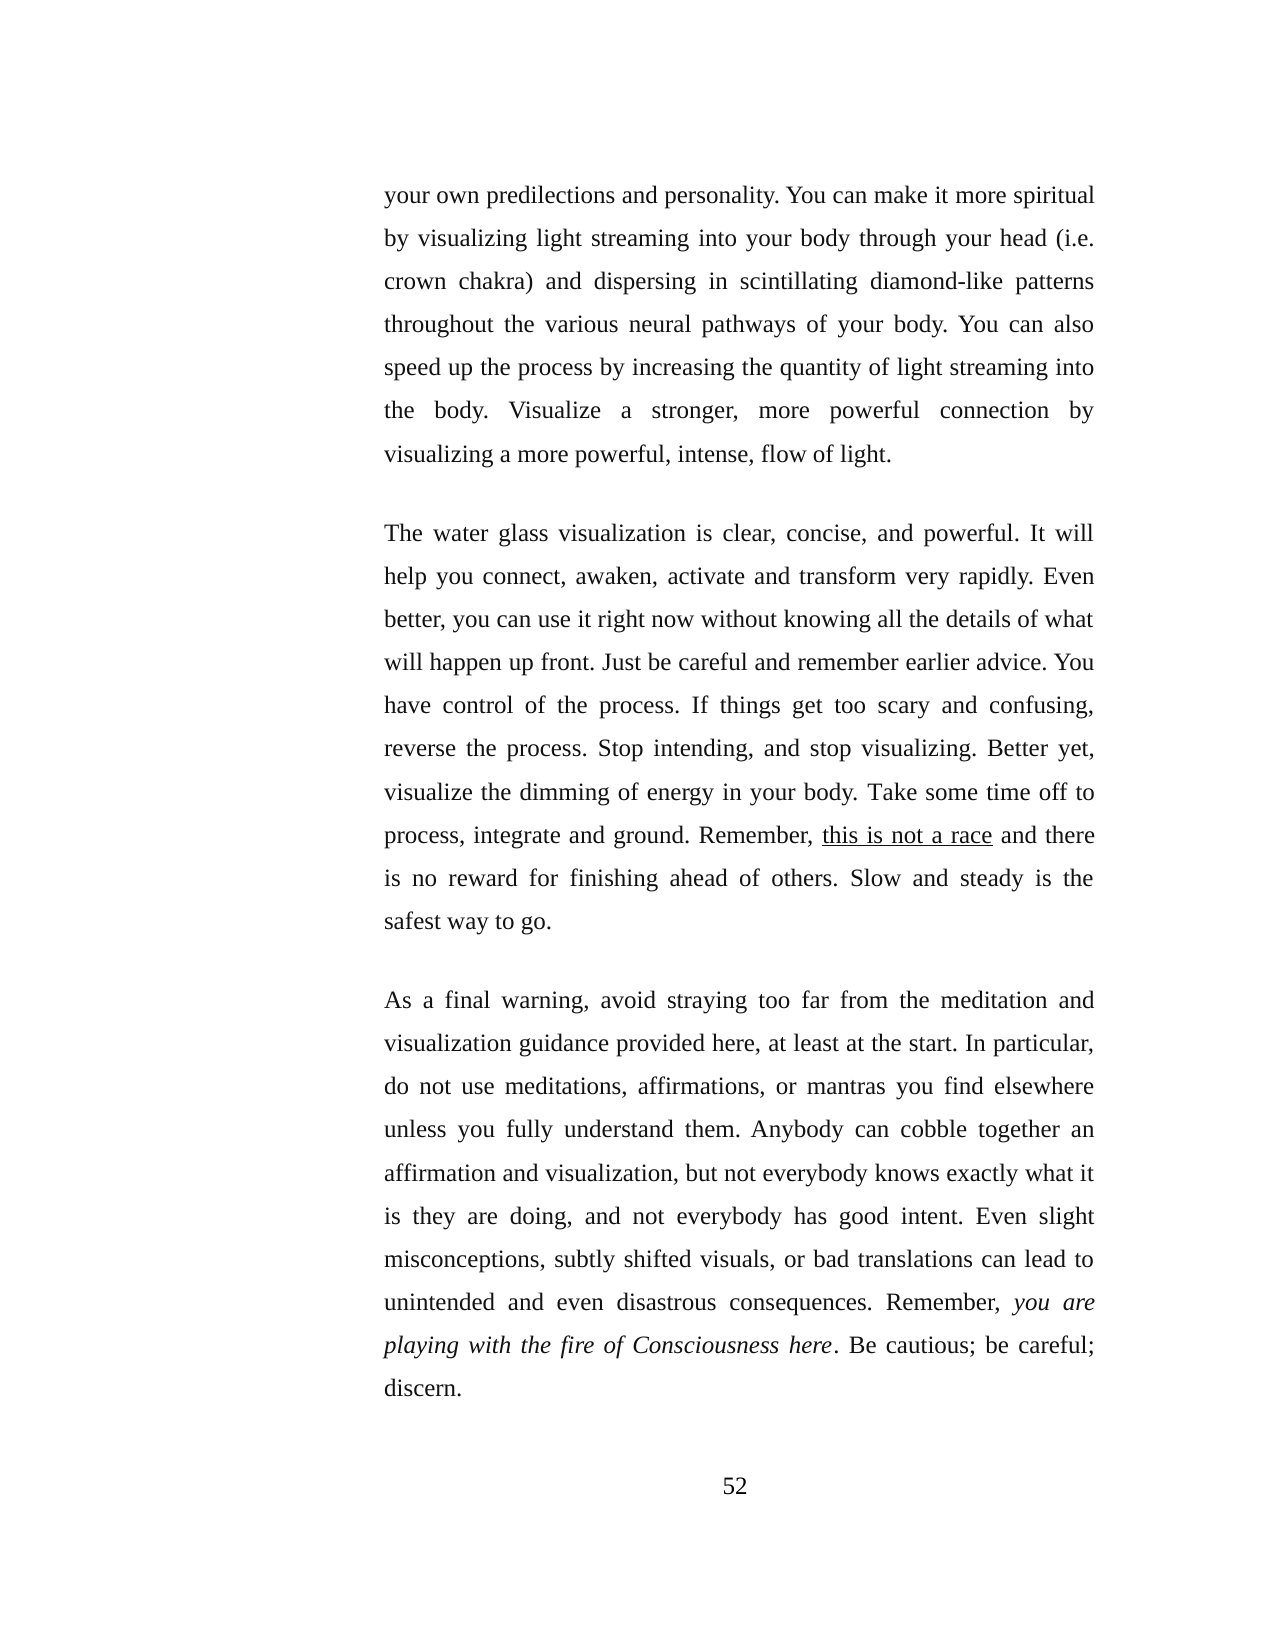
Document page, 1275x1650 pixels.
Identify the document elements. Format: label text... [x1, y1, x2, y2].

text The water glass visualization is clear, concise, and powerful. It will help you connect, awaken, activate and transform very rapidly. Even better, you can use it right now without knowing all the details of what will happen up front. Just be careful and remember earlier advice. You have control of the process. If things get too scary and confusing, reverse the process. Stop intending, and stop visualizing. Better yet, visualize the dimming of energy in your body. Take some time off to process, integrate and ground. Remember, this is not a race and there is no reward for finishing ahead of others. Slow and steady is the safest way to go. [384, 518, 1095, 935]
text As a final warning, avoid straying too far from the meditation and visualization guidance provided here, at least at the start. In particular, do not use meditations, affirmations, or mantras you find elsewhere unless you fully understand them. Anybody can cobble together an affirmation and visualization, but not everybody knows exactly what it is they are doing, and not everybody has good intent. Even slight misconceptions, subtly shifted visuals, or bad translations can lead to unintended and even disastrous consequences. Remember, you are playing with the fire of Consciousness here. Be cautious; be careful; discern. [384, 985, 1095, 1402]
text your own predilections and personality. You can make it more spiritual by visualizing light streaming into your body through your head (i.e. crown chakra) and dispersing in scintillating diamond-like patterns throughout the various neural pathways of your body. You can also speed up the process by increasing the quantity of light streaming into the body. Visualize a stronger, more powerful connection by visualizing a more powerful, intense, flow of light. [384, 180, 1095, 467]
